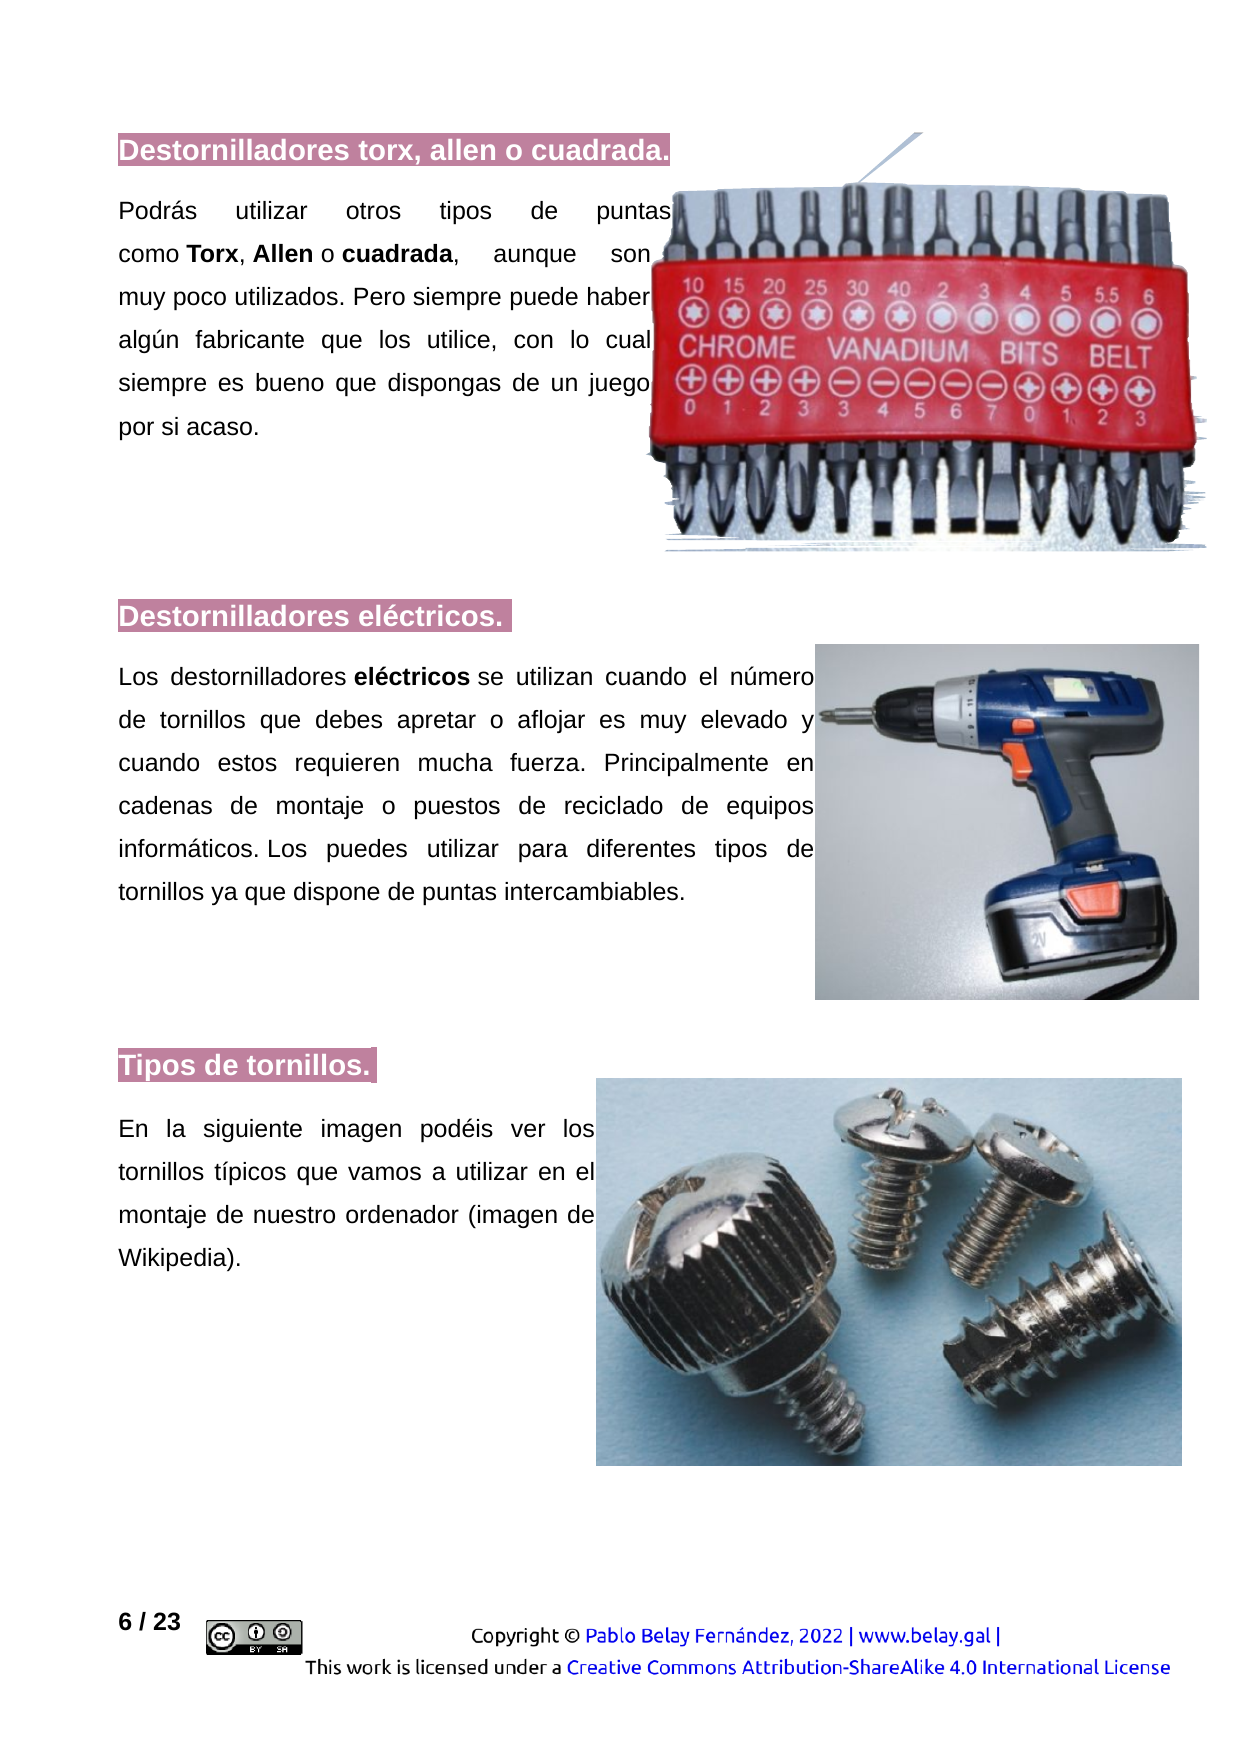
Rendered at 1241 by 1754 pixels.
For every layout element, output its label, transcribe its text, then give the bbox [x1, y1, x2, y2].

text En la siguiente imagen podéis ver los tornillos típicos que vamos a utilizar en el montaje de nuestro ordenador (imagen de Wikipedia). [118, 984, 596, 1143]
subtitle Destornilladores eléctricos. [512, 469, 1122, 503]
text Los destornilladores eléctricos se utilizan cuando el número de tornillos que debes apretar o aflojar es muy elevado y cuando estos requieren mucha fuerza. Principalmente en cadenas de montaje o puestos de reciclado de equipos informáticos. Los puedes utilizar para diferentes tipos de tornillos ya que dispone de puntas intercambiables. [118, 532, 815, 777]
subtitle Destornilladores torx, allen o cuadrada. [670, 133, 1122, 166]
picture [200, 1604, 1205, 1690]
subtitle Tipos de tornillos. [118, 918, 1122, 954]
picture [815, 515, 1200, 871]
subtitle Destornilladores torx, allen o cuadrada. [358, 133, 662, 166]
text Podrás utilizar otros tipos de puntas como Torx, Allen o cuadrada, aunque son muy poco utilizados. Pero siempre puede haber algún fabricante que los utilice, con lo cual siempre es bueno que dispongas de un juego por si acaso. [118, 196, 1122, 311]
picture [596, 949, 1182, 1337]
